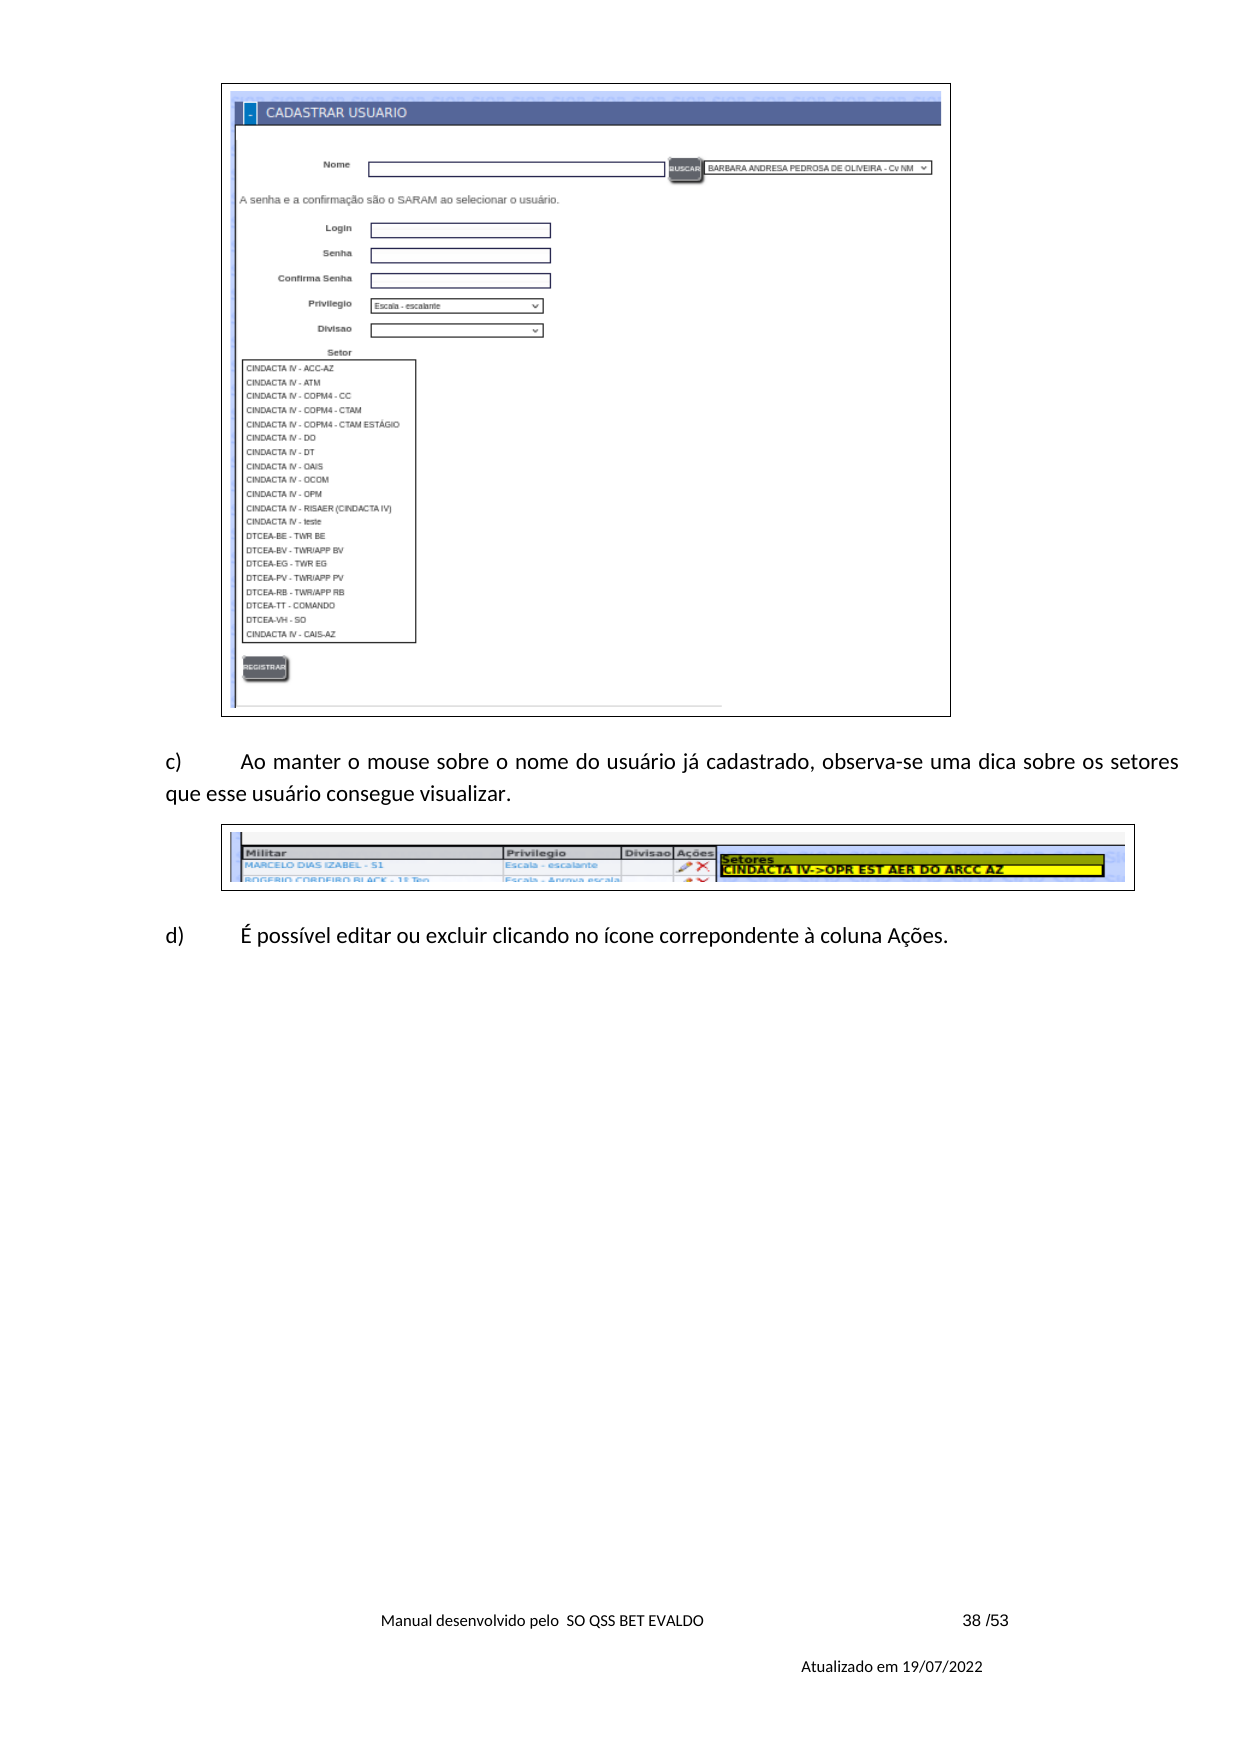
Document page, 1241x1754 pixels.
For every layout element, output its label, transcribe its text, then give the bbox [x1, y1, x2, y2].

picture [230, 91, 942, 708]
list Ao manter o mouse sobre o nome do usuário já cadastrado, observa-se uma dica sobre os setores que esse usuário consegue visualizar. [165, 747, 1181, 807]
picture [230, 832, 1125, 882]
list É possível editar ou excluir clicando no ícone correpondente à coluna Ações. [165, 921, 1181, 949]
